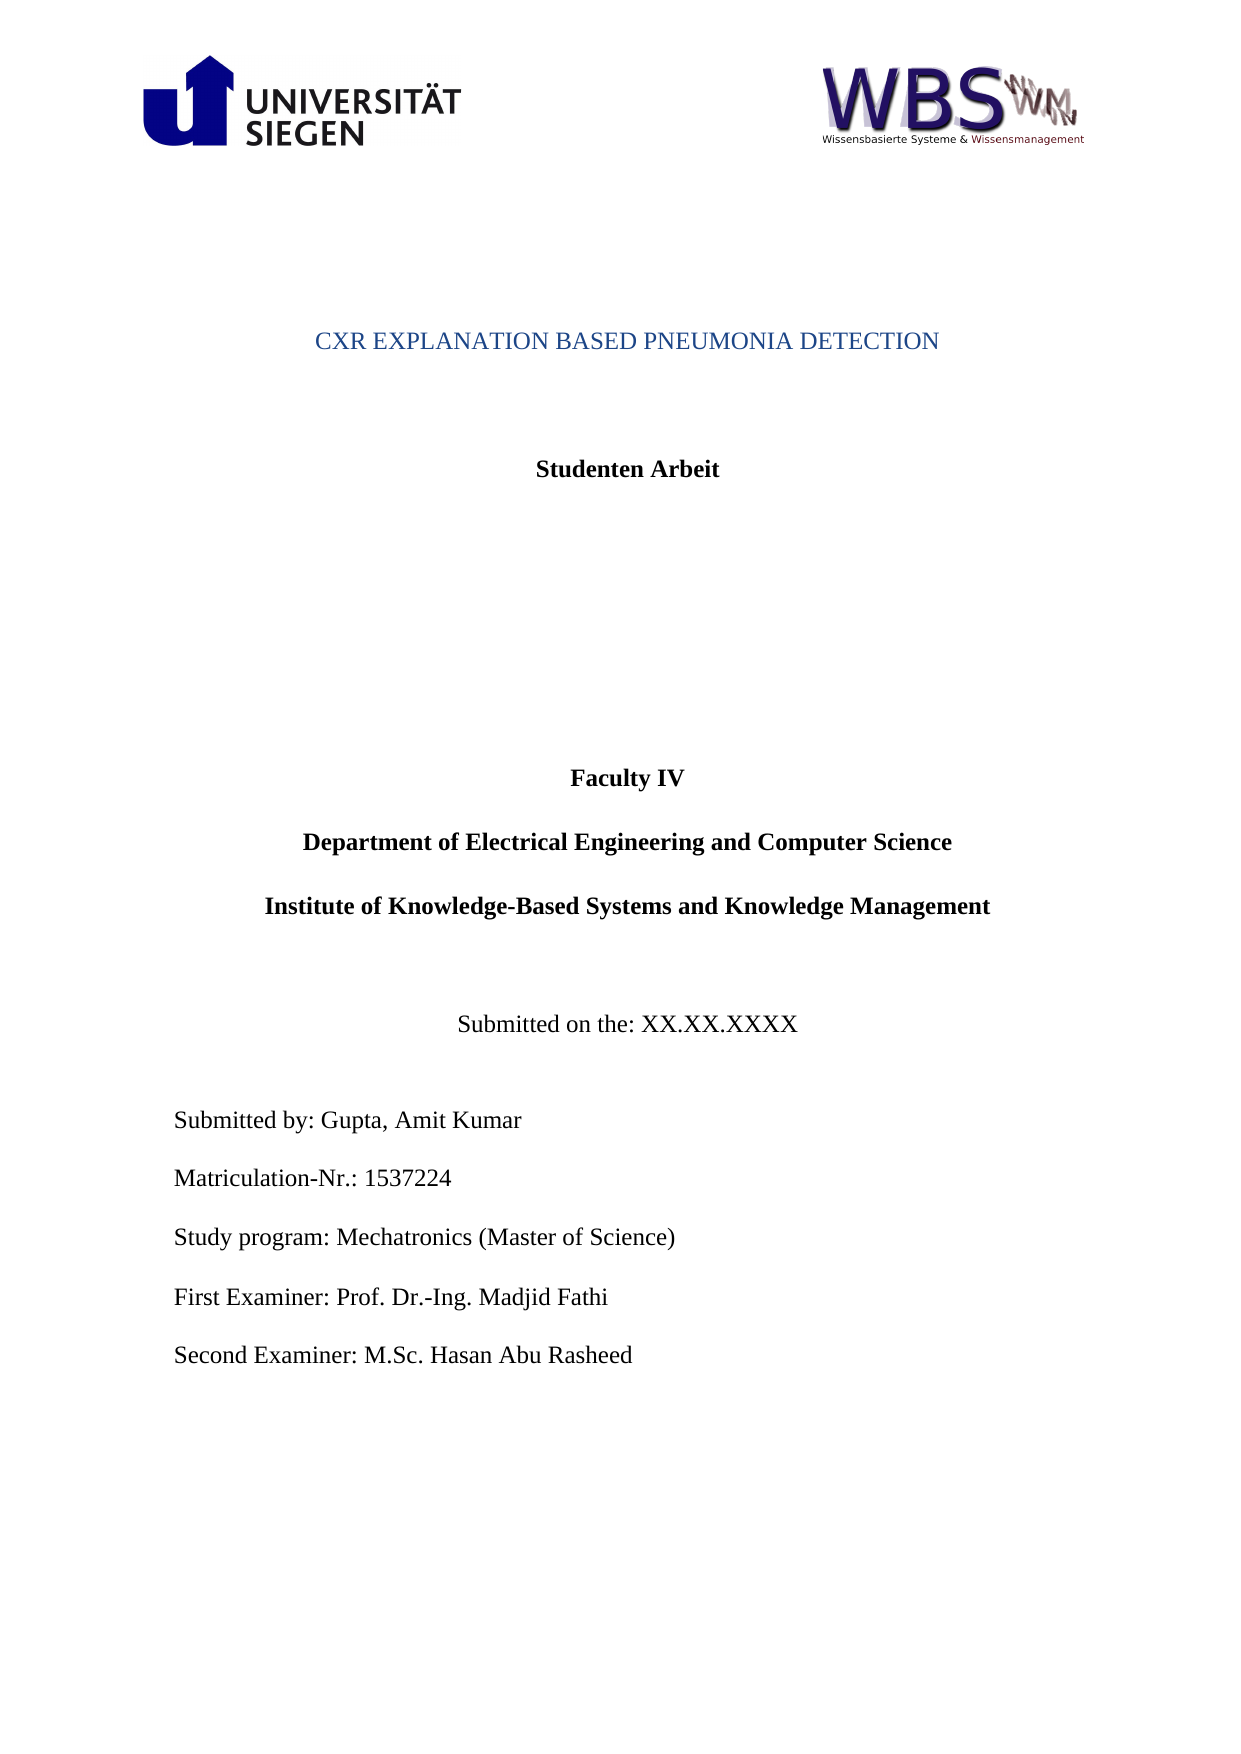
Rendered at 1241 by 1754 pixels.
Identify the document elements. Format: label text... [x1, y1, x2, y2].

text Studenten Arbeit [162, 454, 1092, 483]
table_cell Matriculation-Nr.: 1537224 [163, 1164, 1119, 1222]
picture [143, 55, 462, 146]
picture [822, 66, 1084, 145]
text Submitted on the: XX.XX.XXXX [162, 1009, 1092, 1037]
text CXR EXPLANATION BASED PNEUMONIA DETECTION [162, 326, 1092, 355]
table_cell First Examiner: Prof. Dr.-Ing. Madjid Fathi [163, 1282, 1119, 1341]
table_header Submitted by: Gupta, Amit Kumar [163, 1106, 1119, 1163]
text Faculty IV [162, 763, 1092, 792]
table_cell Study program: Mechatronics (Master of Science) [163, 1223, 1119, 1282]
text Institute of Knowledge-Based Systems and Knowledge Management [162, 891, 1092, 920]
text Department of Electrical Engineering and Computer Science [162, 827, 1092, 856]
table_cell Second Examiner: M.Sc. Hasan Abu Rasheed [163, 1341, 1119, 1400]
